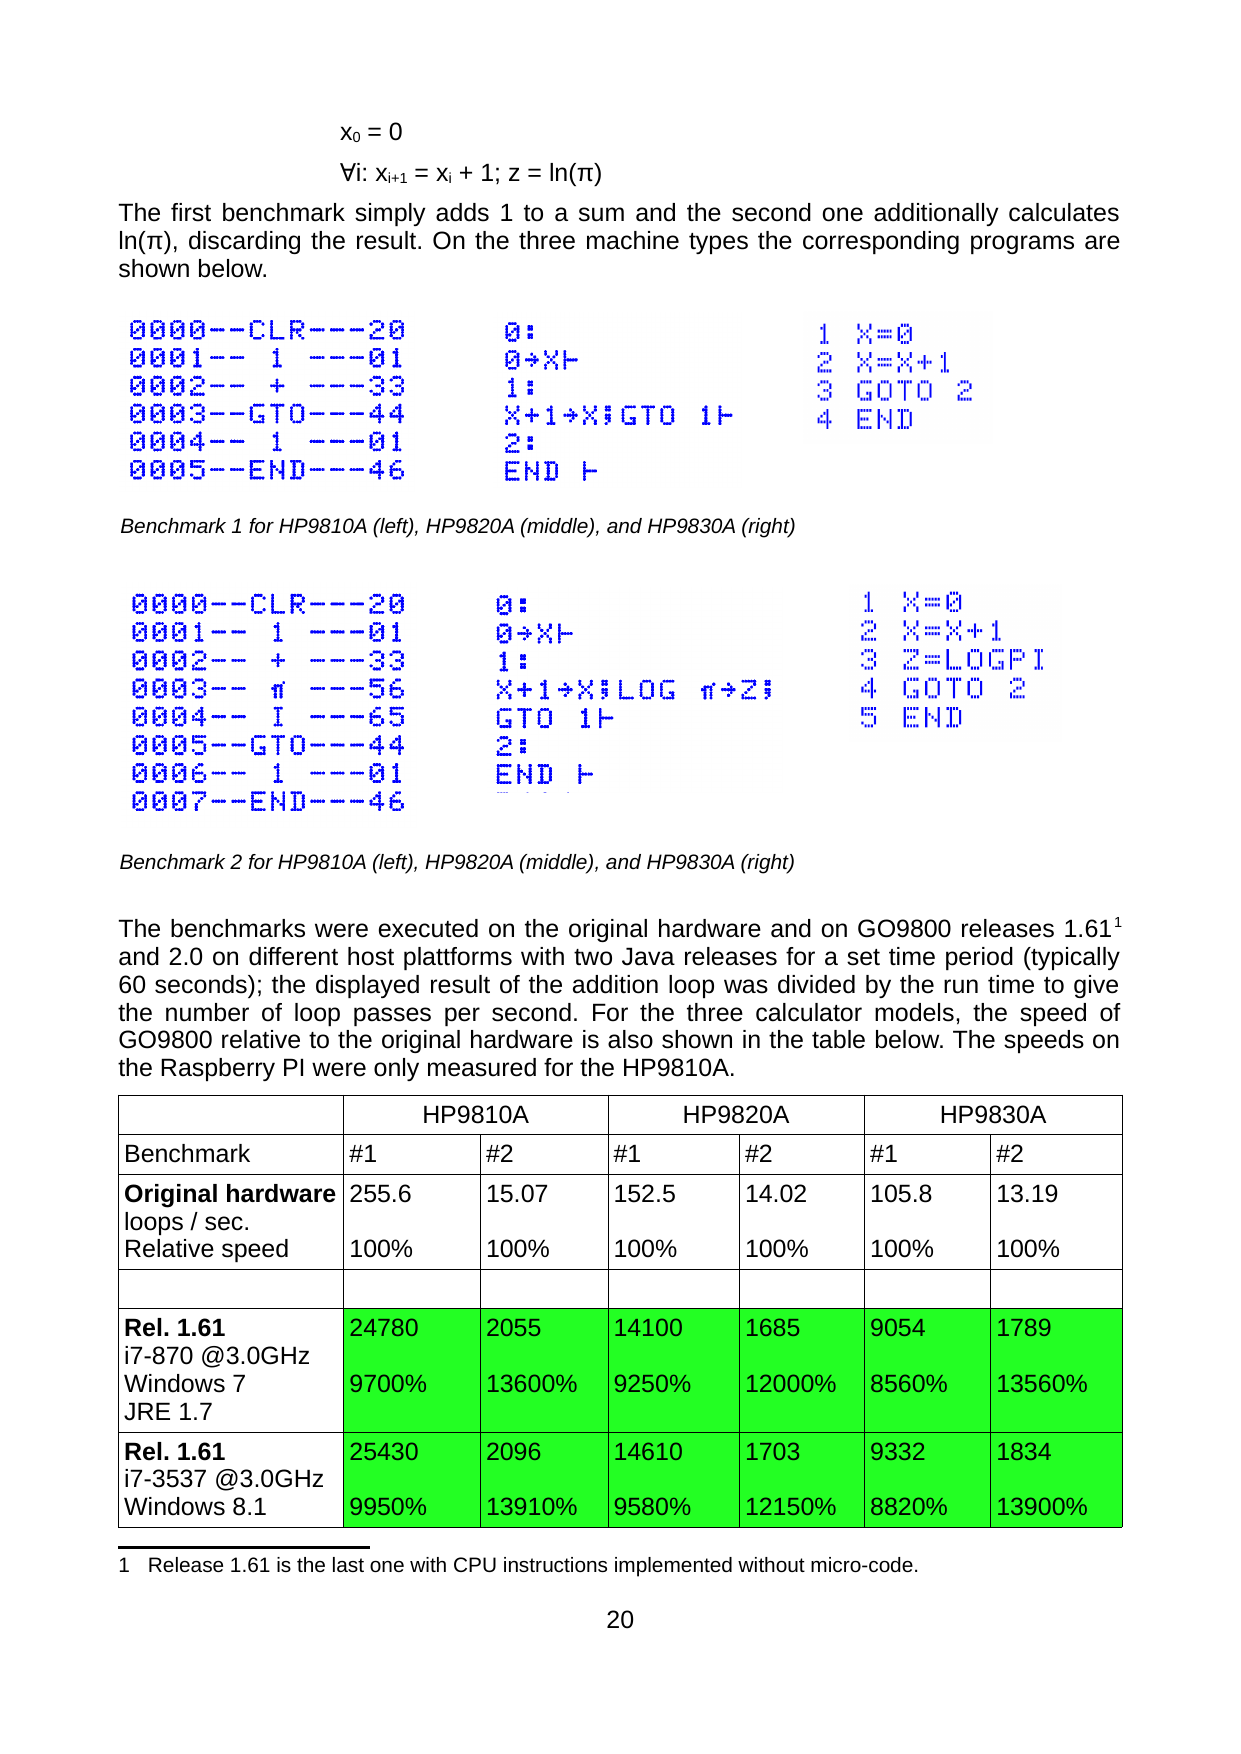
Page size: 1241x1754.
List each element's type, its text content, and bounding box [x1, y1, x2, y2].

table_cell [119, 1270, 343, 1308]
text x0 = 0 [118, 118, 1122, 146]
picture [493, 312, 742, 488]
table_cell Rel. 1.61 i7-3537 @3.0GHz Windows 8.1 [119, 1433, 343, 1527]
table_cell [481, 1270, 608, 1308]
table_cell 9332 8820% [865, 1433, 990, 1527]
table_cell #1 [344, 1135, 480, 1173]
table_cell 2055 13600% [481, 1309, 608, 1432]
table_cell 105.8 100% [865, 1175, 990, 1269]
table_cell [991, 1270, 1122, 1308]
picture [487, 587, 783, 793]
table_cell Original hardware loops / sec. Relative speed [119, 1175, 343, 1269]
table_cell #2 [740, 1135, 864, 1173]
table_header [119, 1096, 343, 1134]
table_cell 9054 8560% [865, 1309, 990, 1432]
text The first benchmark simply adds 1 to a sum and the second one additionally calculates ln(π), discarding the result. On the three machine types the corresponding programs are shown below. [118, 199, 1122, 283]
table_cell [740, 1270, 864, 1308]
table_cell [865, 1270, 990, 1308]
table_cell 13.19 100% [991, 1175, 1122, 1269]
picture [119, 311, 415, 492]
table_cell #2 [481, 1135, 608, 1173]
table_cell 24780 9700% [344, 1309, 480, 1432]
table_cell 255.6 100% [344, 1175, 480, 1269]
table_cell 14.02 100% [740, 1175, 864, 1269]
text The benchmarks were executed on the original hardware and on GO9800 releases 1.61 and 2.0 on different host plattforms with two Java releases for a set time period (typically 60 seconds); the displayed result of the addition loop was divided by the run time to give the number of loop passes per second. For the three calculator models, the speed of GO9800 relative to the original hardware is also shown in the table below. The speeds on the Raspberry PI were only measured for the HP9810A. [118, 914, 1122, 1082]
text Ɐi: xi+1 = xi + 1; z = ln(π) [118, 158, 1122, 186]
table_cell 1789 13560% [991, 1309, 1122, 1432]
table_cell Benchmark [119, 1135, 343, 1173]
table_cell 1703 12150% [740, 1433, 864, 1527]
table_cell 1834 13900% [991, 1433, 1122, 1527]
table_header HP9810A [344, 1096, 608, 1134]
picture [803, 311, 993, 444]
text Benchmark 2 for HP9810A (left), HP9820A (middle), and HP9830A (right) [119, 593, 1063, 874]
picture [849, 584, 1062, 742]
text Benchmark 1 for HP9810A (left), HP9820A (middle), and HP9830A (right) [120, 323, 1054, 538]
table_cell 14610 9580% [609, 1433, 739, 1527]
table_cell #2 [991, 1135, 1122, 1173]
table_cell 25430 9950% [344, 1433, 480, 1527]
table_cell 15.07 100% [481, 1175, 608, 1269]
table_cell #1 [609, 1135, 739, 1173]
table_cell [344, 1270, 480, 1308]
table_cell Rel. 1.61 i7-870 @3.0GHz Windows 7 JRE 1.7 [119, 1309, 343, 1432]
table_cell #1 [865, 1135, 990, 1173]
table_cell 152.5 100% [609, 1175, 739, 1269]
table_header HP9820A [609, 1096, 864, 1134]
table_header HP9830A [865, 1096, 1122, 1134]
table_cell 14100 9250% [609, 1309, 739, 1432]
picture [121, 582, 417, 828]
table_cell 2096 13910% [481, 1433, 608, 1527]
table_cell [609, 1270, 739, 1308]
text Release 1.61 is the last one with CPU instructions implemented without micro-code. [118, 1553, 1122, 1577]
table_cell 1685 12000% [740, 1309, 864, 1432]
